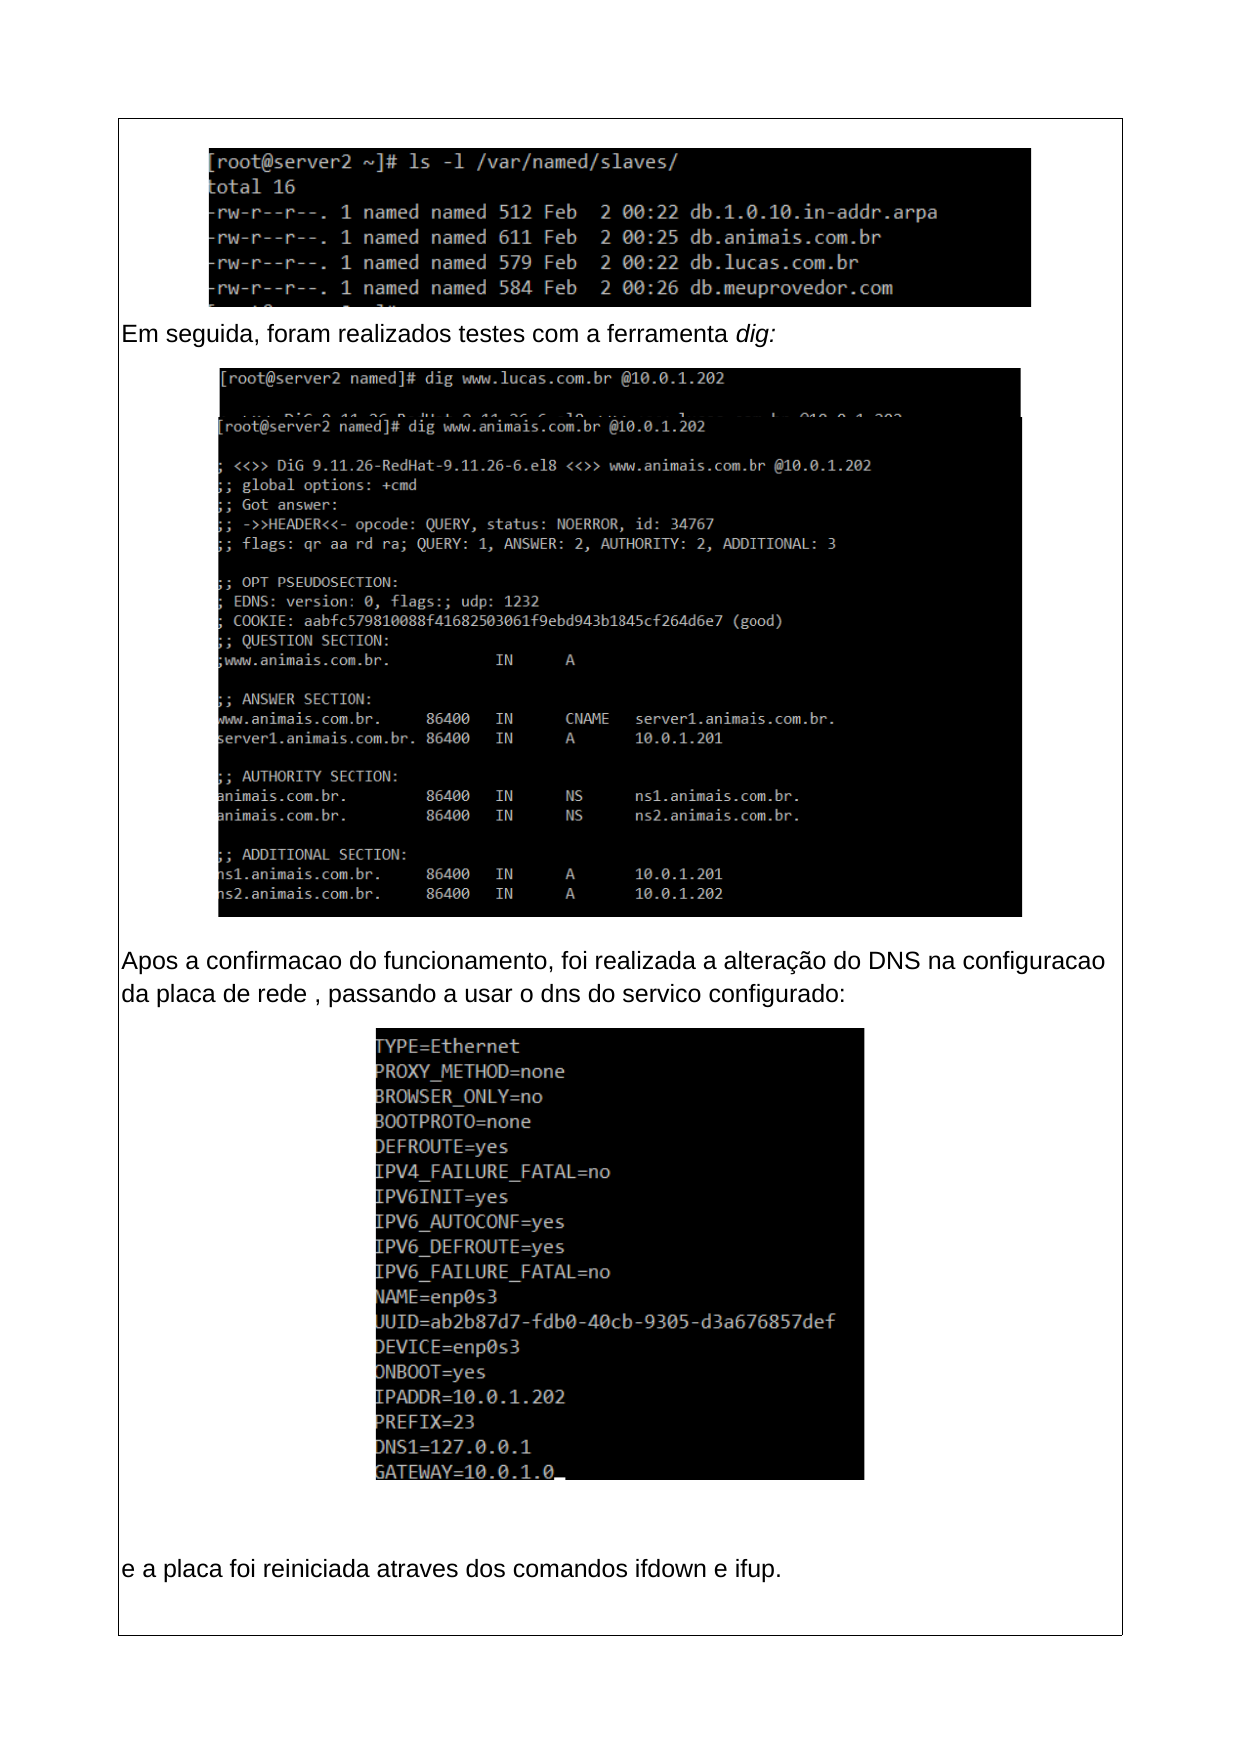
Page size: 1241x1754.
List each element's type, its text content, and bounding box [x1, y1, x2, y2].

picture [218, 368, 1023, 917]
picture [208, 148, 1032, 307]
picture [375, 1028, 865, 1480]
text Em seguida, foram realizados testes com a ferramenta dig: [119, 119, 1122, 348]
text e a placa foi reiniciada atraves dos comandos ifdown e ifup. [119, 1551, 1122, 1583]
text Apos a confirmacao do funcionamento, foi realizada a alteração do DNS na configuracao da placa de rede , passando a usar o dns do servico configurado: [119, 415, 1122, 1008]
